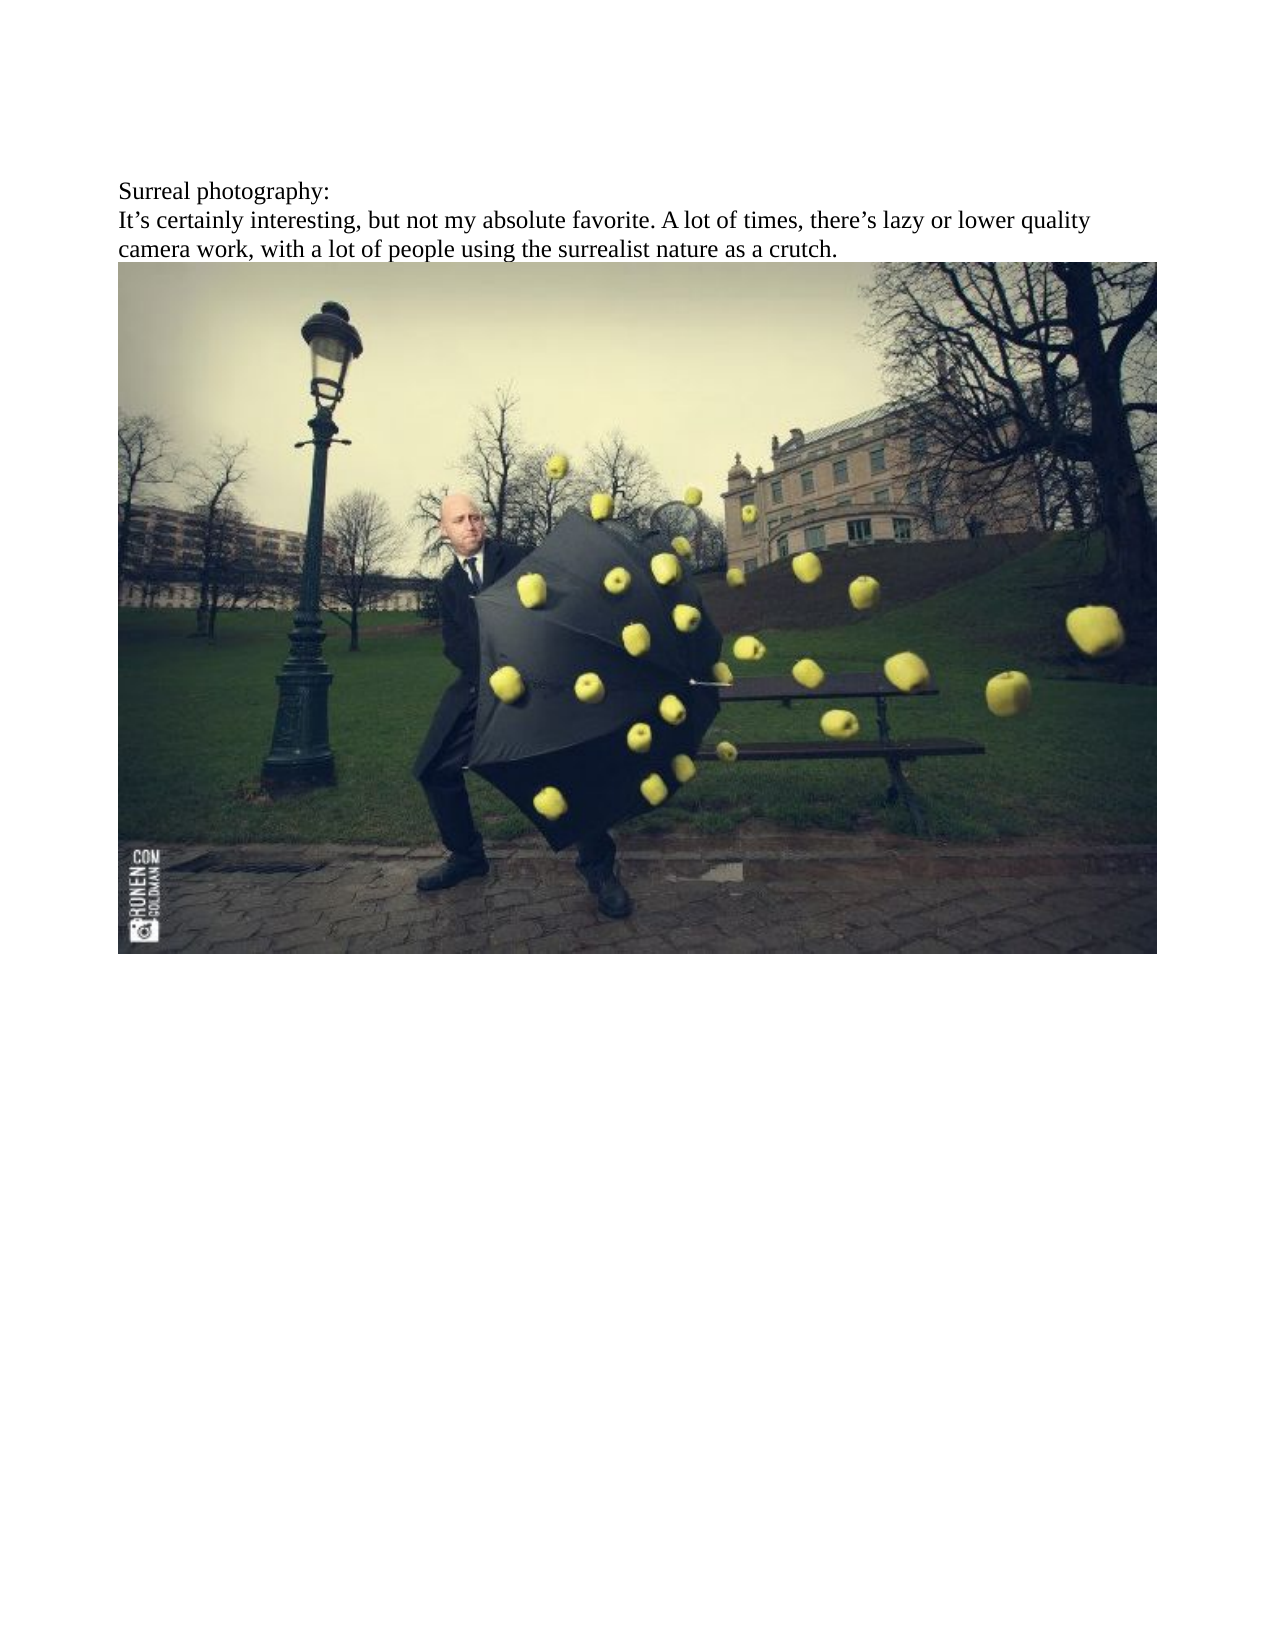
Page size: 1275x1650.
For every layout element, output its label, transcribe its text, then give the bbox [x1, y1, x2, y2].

picture [118, 262, 1157, 954]
text Surreal photography: It’s certainly interesting, but not my absolute favorite. A lot of times, there’s lazy or lower quality camera work, with a lot of people using the surrealist nature as a crutch. [118, 176, 1157, 262]
